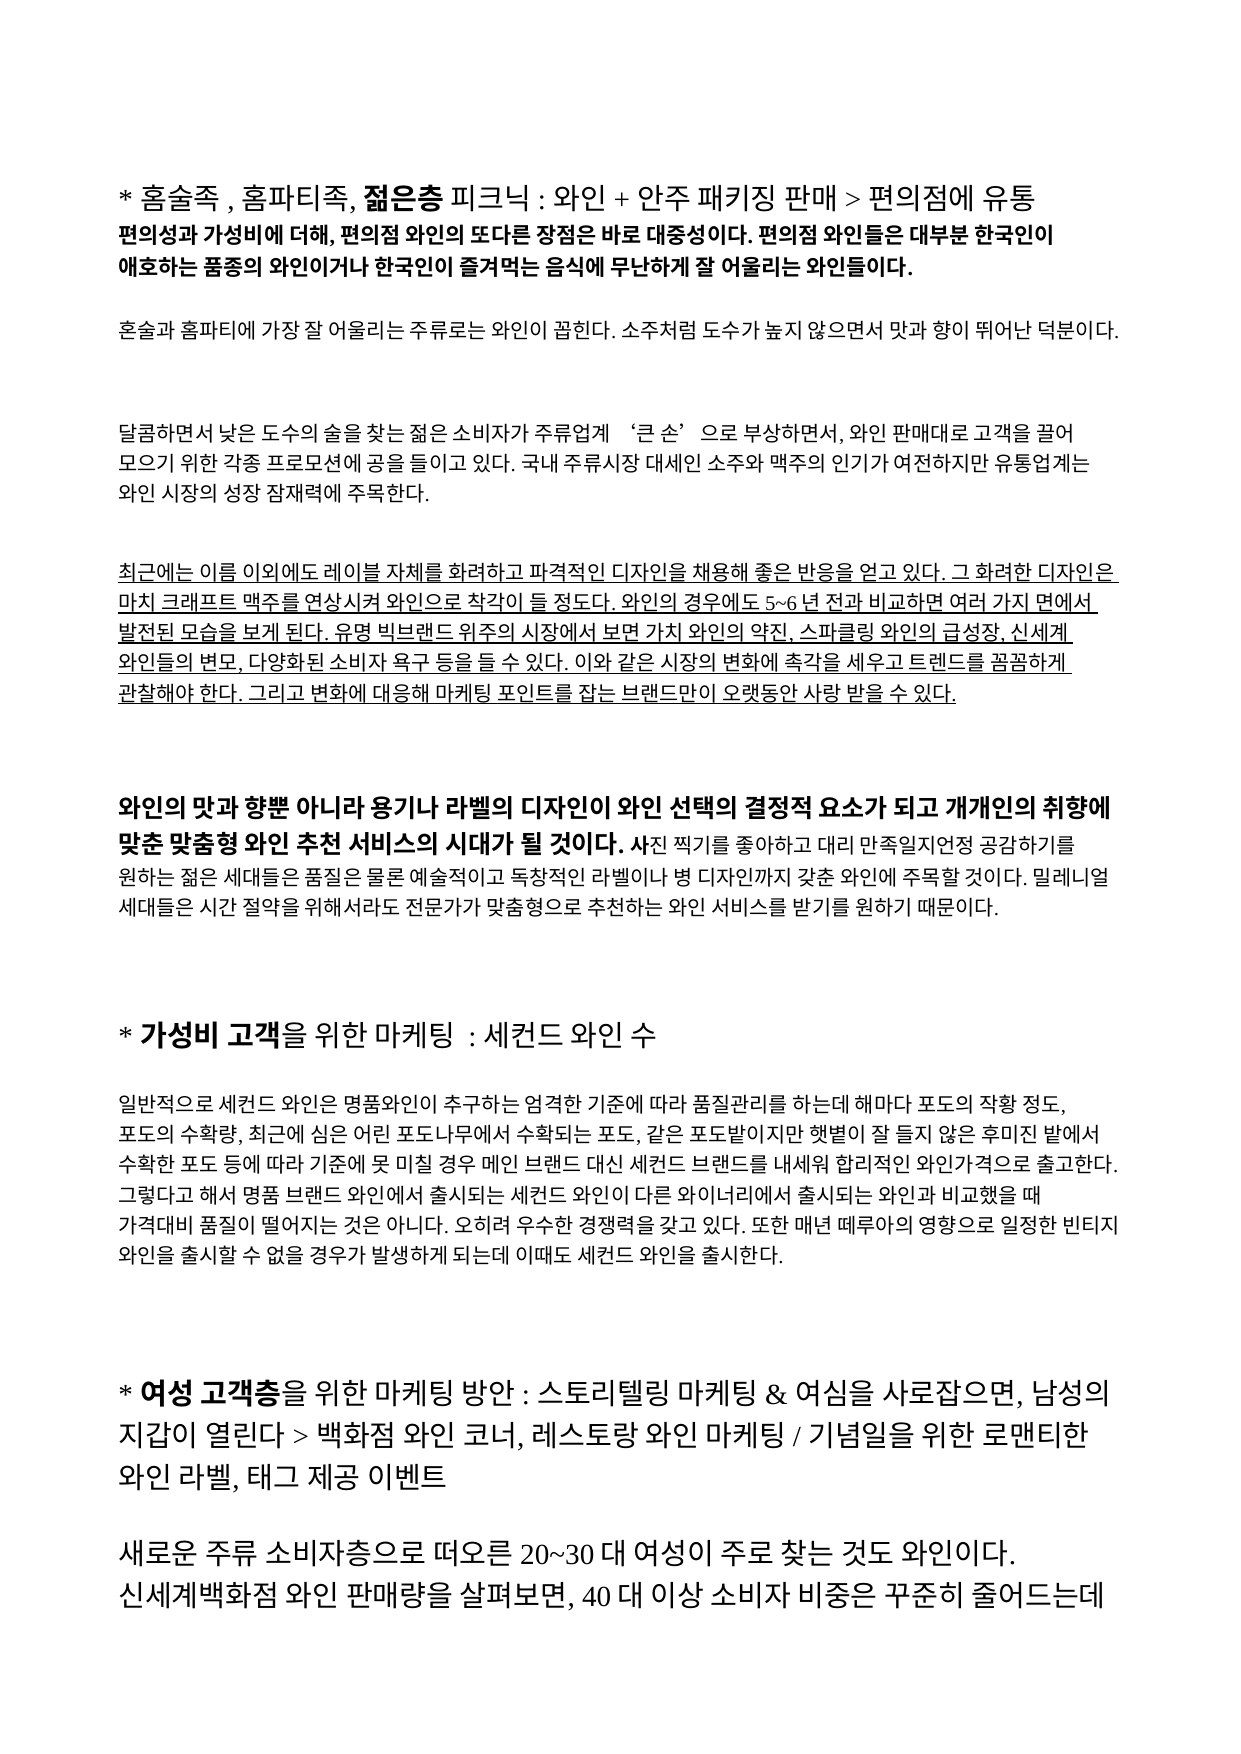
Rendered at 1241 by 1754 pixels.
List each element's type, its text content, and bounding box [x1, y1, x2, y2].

text 혼술과 홈파티에 가장 잘 어울리는 주류로는 와인이 꼽힌다. 소주처럼 도수가 높지 않으면서 맛과 향이 뛰어난 덕분이다. [118, 315, 1122, 393]
text 와인의 맛과 향뿐 아니라 용기나 라벨의 디자인이 와인 선택의 결정적 요소가 되고 개개인의 취향에 맞춘 맞춤형 와인 추천 서비스의 시대가 될 것이다. 사진 찍기를 좋아하고 대리 만족일지언정 공감하기를 원하는 젊은 세대들은 품질은 물론 예술적이고 독창적인 라벨이나 병 디자인까지 갖춘 와인에 주목할 것이다. 밀레니얼 세대들은 시간 절약을 위해서라도 전문가가 맞춤형으로 추천하는 와인 서비스를 받기를 원하기 때문이다. [118, 788, 1122, 921]
text 편의성과 가성비에 더해, 편의점 와인의 또다른 장점은 바로 대중성이다. 편의점 와인들은 대부분 한국인이 애호하는 품종의 와인이거나 한국인이 즐겨먹는 음식에 무난하게 잘 어울리는 와인들이다. [118, 218, 1122, 281]
text * 여성 고객층을 위한 마케팅 방안 : 스토리텔링 마케팅 & 여심을 사로잡으면, 남성의 지갑이 열린다 > 백화점 와인 코너, 레스토랑 와인 마케팅 / 기념일을 위한 로맨티한 와인 라벨, 태그 제공 이벤트 [118, 1370, 1122, 1497]
text * 홈술족 , 홈파티족, 젊은층 피크닉 : 와인 + 안주 패키징 판매 > 편의점에 유통 [118, 176, 1122, 218]
text 새로운 주류 소비자층으로 떠오른 20~30대 여성이 주로 찾는 것도 와인이다. 신세계백화점 와인 판매량을 살펴보면, 40대 이상 소비자 비중은 꾸준히 줄어드는데 [118, 1531, 1122, 1615]
text 일반적으로 세컨드 와인은 명품와인이 추구하는 엄격한 기준에 따라 품질관리를 하는데 해마다 포도의 작황 정도, 포도의 수확량, 최근에 심은 어린 포도나무에서 수확되는 포도, 같은 포도밭이지만 햇볕이 잘 들지 않은 후미진 밭에서 수확한 포도 등에 따라 기준에 못 미칠 경우 메인 브랜드 대신 세컨드 브랜드를 내세워 합리적인 와인가격으로 출고한다. 그렇다고 해서 명품 브랜드 와인에서 출시되는 세컨드 와인이 다른 와이너리에서 출시되는 와인과 비교했을 때 가격대비 품질이 떨어지는 것은 아니다. 오히려 우수한 경쟁력을 갖고 있다. 또한 매년 떼루아의 영향으로 일정한 빈티지 와인을 출시할 수 없을 경우가 발생하게 되는데 이때도 세컨드 와인을 출시한다. [118, 1088, 1122, 1269]
text * 가성비 고객을 위한 마케팅 : 세컨드 와인 수 [118, 1012, 1122, 1055]
text 최근에는 이름 이외에도 레이블 자체를 화려하고 파격적인 디자인을 채용해 좋은 반응을 얻고 있다. 그 화려한 디자인은 마치 크래프트 맥주를 연상시켜 와인으로 착각이 들 정도다. 와인의 경우에도 5~6년 전과 비교하면 여러 가지 면에서 발전된 모습을 보게 된다. 유명 빅브랜드 위주의 시장에서 보면 가치 와인의 약진, 스파클링 와인의 급성장, 신세계 와인들의 변모, 다양화된 소비자 욕구 등을 들 수 있다. 이와 같은 시장의 변화에 촉각을 세우고 트렌드를 꼼꼼하게 관찰해야 한다. 그리고 변화에 대응해 마케팅 포인트를 잡는 브랜드만이 오랫동안 사랑 받을 수 있다. [118, 556, 1122, 707]
text 달콤하면서 낮은 도수의 술을 찾는 젊은 소비자가 주류업계 ‘큰 손’으로 부상하면서, 와인 판매대로 고객을 끌어 모으기 위한 각종 프로모션에 공을 들이고 있다. 국내 주류시장 대세인 소주와 맥주의 인기가 여전하지만 유통업계는 와인 시장의 성장 잠재력에 주목한다. [118, 417, 1122, 508]
